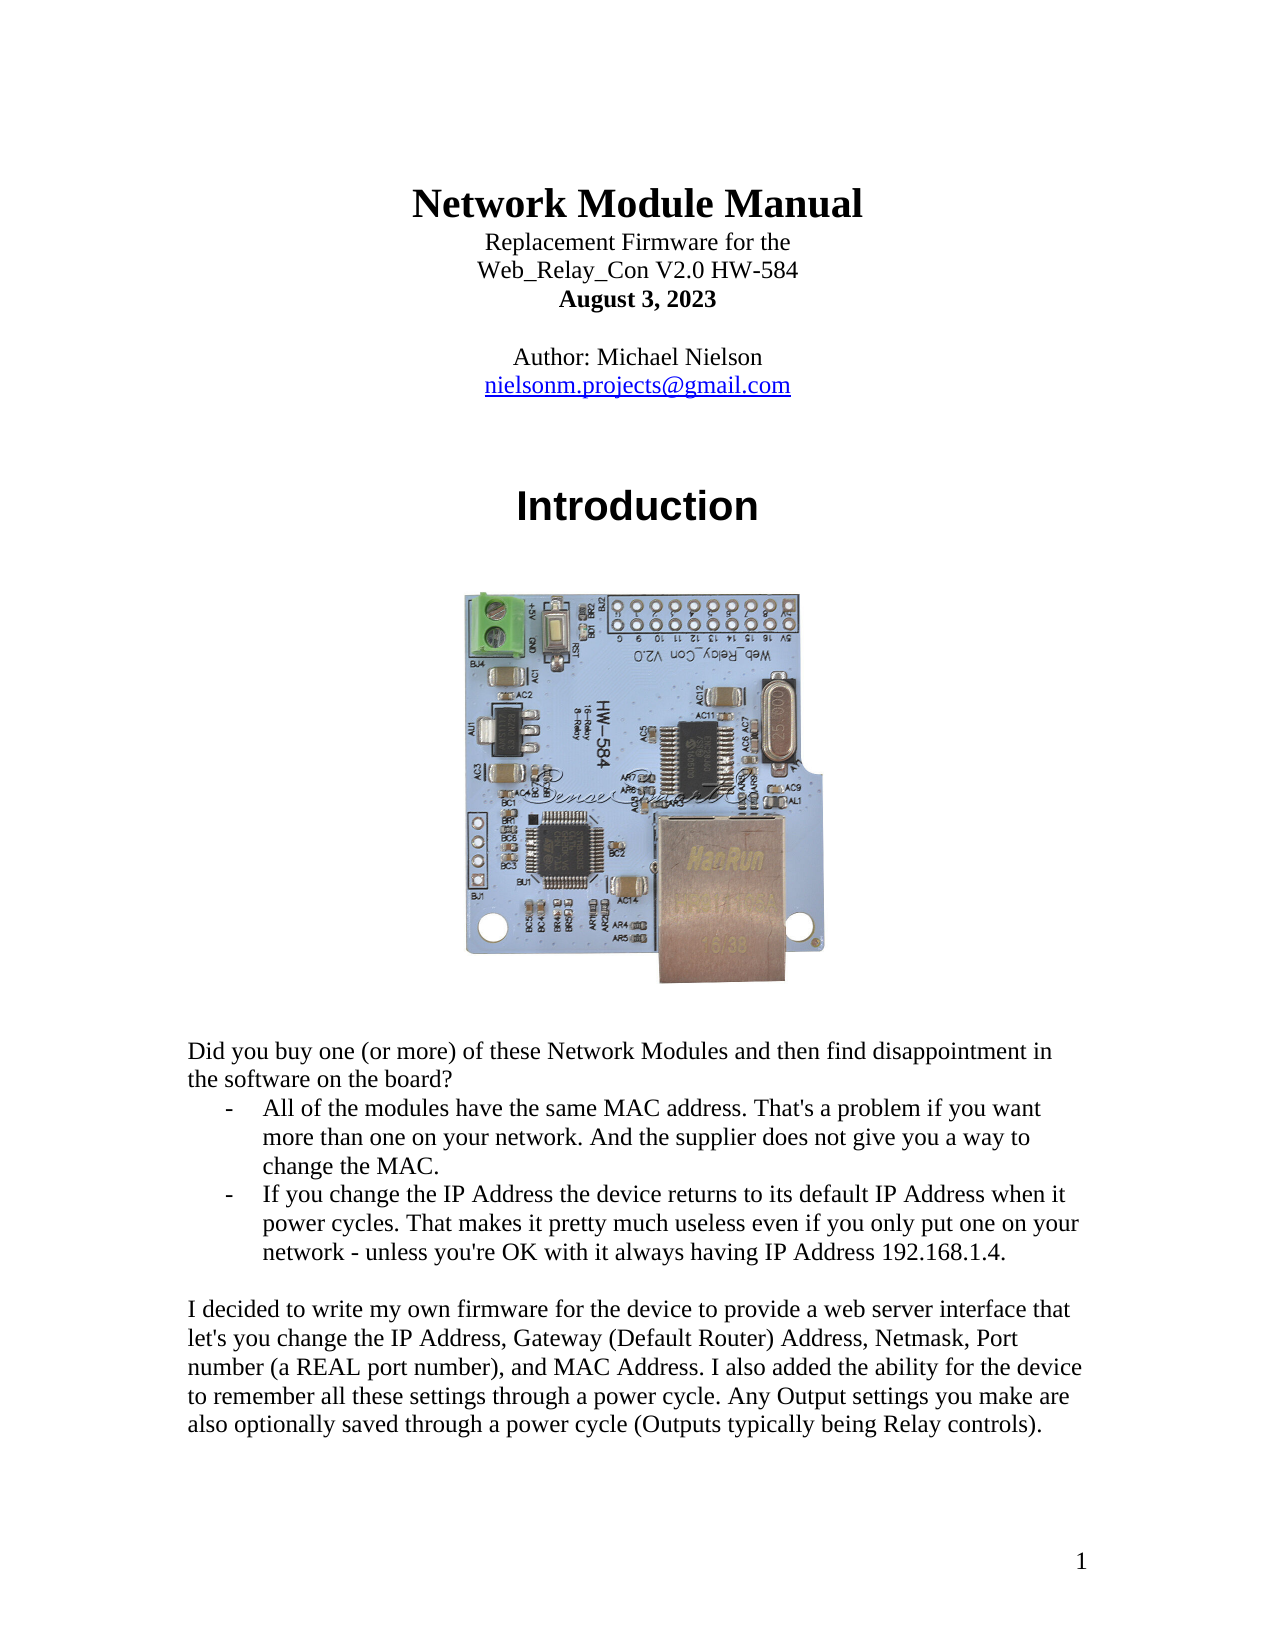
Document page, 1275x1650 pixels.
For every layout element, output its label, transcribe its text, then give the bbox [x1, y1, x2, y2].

list All of the modules have the same MAC address. That's a problem if you want more than one on your network. And the supplier does not give you a way to change the MAC. [225, 1093, 1087, 1179]
text Network Module Manual [187, 179, 1087, 227]
text Web_Relay_Con V2.0 HW-584 [187, 255, 1087, 284]
subtitle Introduction [187, 482, 1087, 529]
text Author: Michael Nielson [187, 342, 1087, 370]
list If you change the IP Address the device returns to its default IP Address when it power cycles. That makes it pretty much useless even if you only put one on your network - unless you're OK with it always having IP Address 192.168.1.4. [225, 1179, 1087, 1266]
text nielsonm.projects@gmail.com [187, 370, 1087, 399]
text Replacement Firmware for the [187, 227, 1087, 255]
text I decided to write my own firmware for the device to provide a web server interface that let's you change the IP Address, Gateway (Default Router) Address, Netmask, Port number (a REAL port number), and MAC Address. I also added the ability for the device to remember all these settings through a power cycle. Any Output settings you make are also optionally saved through a power cycle (Outputs typically being Relay controls). [187, 1294, 1087, 1438]
text Did you buy one (or more) of these Network Modules and then find disappointment in the software on the board? [187, 1036, 1087, 1093]
text August 3, 2023 [187, 284, 1087, 313]
picture [387, 536, 888, 1036]
